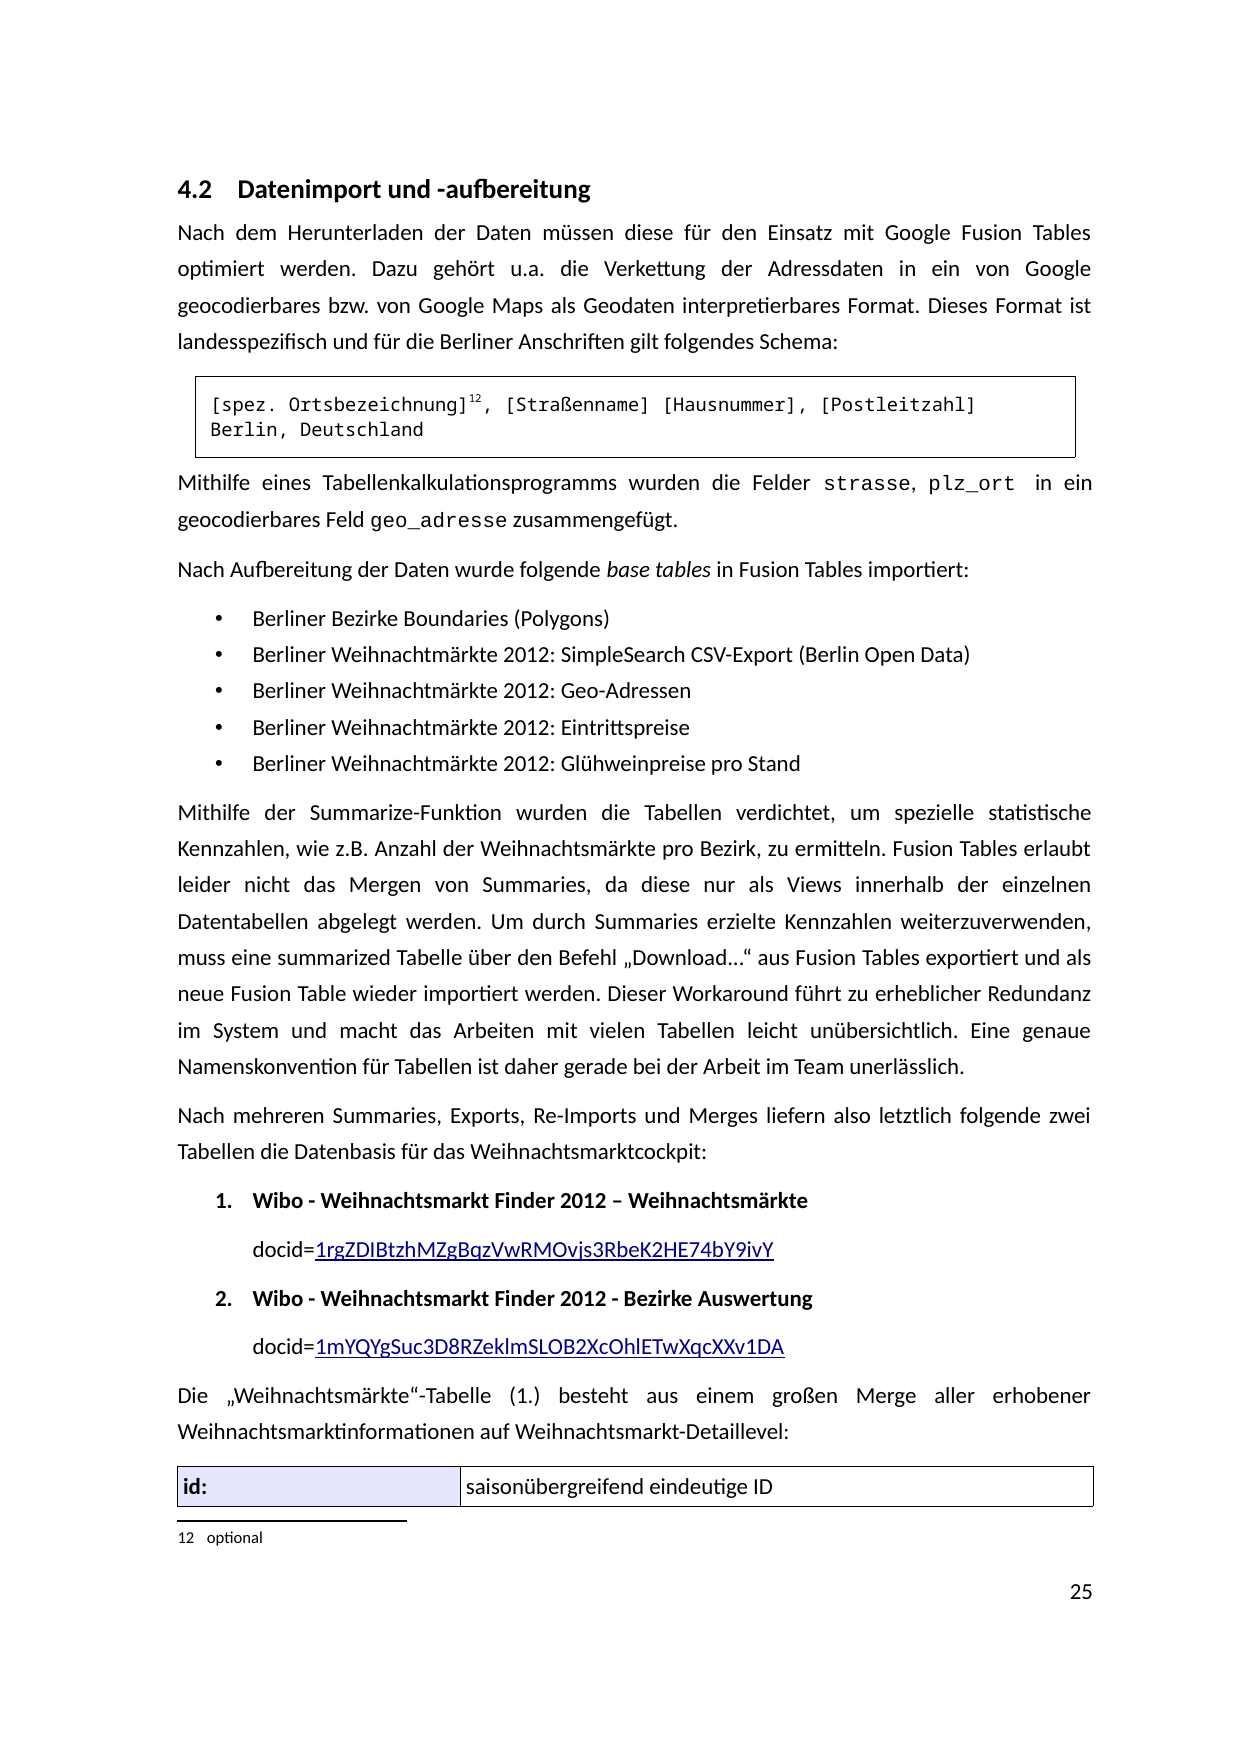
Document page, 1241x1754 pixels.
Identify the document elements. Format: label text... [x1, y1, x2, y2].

list Berliner Weihnachtmärkte 2012: Geo-Adressen [215, 676, 1093, 704]
list docid=1rgZDIBtzhMZgBqzVwRMOvjs3RbeK2HE74bY9ivY [215, 1235, 1093, 1263]
list Berliner Weihnachtmärkte 2012: SimpleSearch CSV-Export (Berlin Open Data) [215, 640, 1093, 668]
text Nach Aufbereitung der Daten wurde folgende base tables in Fusion Tables importiert: [177, 555, 1093, 583]
list docid=1mYQYgSuc3D8RZeklmSLOB2XcOhlETwXqcXXv1DA [215, 1332, 1093, 1360]
text [spez. Ortsbezeichnung], [Straßenname] [Hausnummer], [Postleitzahl] Berlin, Deutschland [196, 377, 1075, 457]
text Nach mehreren Summaries, Exports, Re-Imports und Merges liefern also letztlich folgende zwei Tabellen die Datenbasis für das Weihnachtsmarktcockpit: [177, 1101, 1093, 1165]
text optional [177, 1527, 1093, 1547]
text Nach dem Herunterladen der Daten müssen diese für den Einsatz mit Google Fusion Tables optimiert werden. Dazu gehört u.a. die Verkettung der Adressdaten in ein von Google geocodierbares bzw. von Google Maps als Geodaten interpretierbares Format. Dieses Format ist landesspezifisch und für die Berliner Anschriften gilt folgendes Schema: [177, 218, 1093, 355]
text Mithilfe der Summarize-Funktion wurden die Tabellen verdichtet, um spezielle statistische Kennzahlen, wie z.B. Anzahl der Weihnachtsmärkte pro Bezirk, zu ermitteln. Fusion Tables erlaubt leider nicht das Mergen von Summaries, da diese nur als Views innerhalb der einzelnen Datentabellen abgelegt werden. Um durch Summaries erzielte Kennzahlen weiterzuverwenden, muss eine summarized Tabelle über den Befehl „Download...“ aus Fusion Tables exportiert und als neue Fusion Table wieder importiert werden. Dieser Workaround führt zu erheblicher Redundanz im System und macht das Arbeiten mit vielen Tabellen leicht unübersichtlich. Eine genaue Namenskonvention für Tabellen ist daher gerade bei der Arbeit im Team unerlässlich. [177, 798, 1093, 1080]
text Mithilfe eines Tabellenkalkulationsprogramms wurden die Felder strasse, plz_ort in ein geocodierbares Feld geo_adresse zusammengefügt. [177, 468, 1093, 534]
subtitle Datenimport und -aufbereitung [177, 173, 1093, 206]
list Wibo - Weihnachtsmarkt Finder 2012 - Bezirke Auswertung [215, 1284, 1093, 1312]
list Berliner Weihnachtmärkte 2012: Eintrittspreise [215, 713, 1093, 741]
text Die „Weihnachtsmärkte“-Tabelle (1.) besteht aus einem großen Merge aller erhobener Weihnachtsmarktinformationen auf Weihnachtsmarkt-Detaillevel: [177, 1381, 1093, 1446]
table_header saisonübergreifend eindeutige ID [461, 1467, 1093, 1506]
list Wibo - Weihnachtsmarkt Finder 2012 – Weihnachtsmärkte [215, 1186, 1093, 1214]
table_header id: [178, 1467, 460, 1506]
list Berliner Bezirke Boundaries (Polygons) [215, 604, 1093, 632]
list Berliner Weihnachtmärkte 2012: Glühweinpreise pro Stand [215, 749, 1093, 777]
